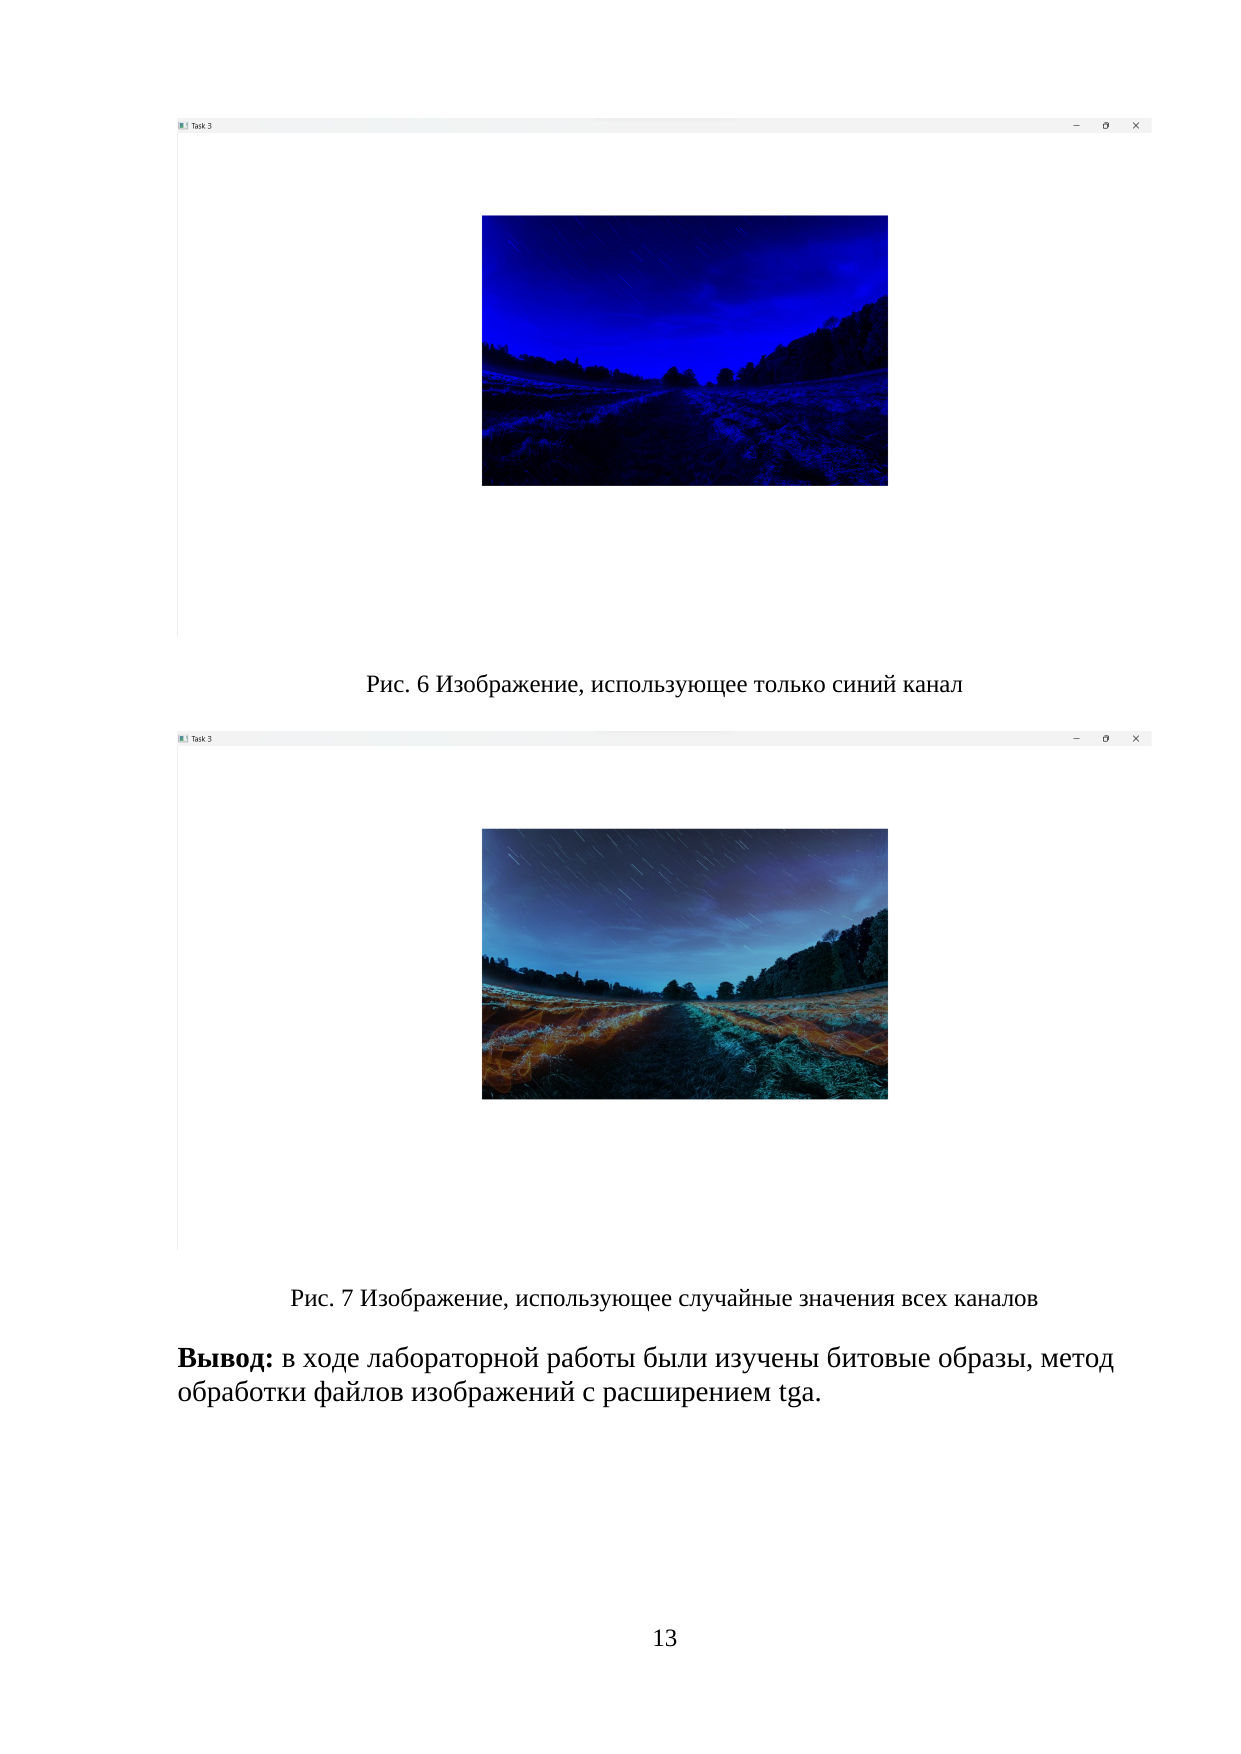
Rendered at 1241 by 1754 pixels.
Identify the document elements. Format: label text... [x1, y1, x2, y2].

picture [177, 118, 1152, 636]
text Вывод: в ходе лабораторной работы были изучены битовые образы, метод обработки файлов изображений с расширением tga. [177, 1340, 1152, 1407]
picture [177, 731, 1152, 1250]
text Рис. 6 Изображение, использующее только синий канал [177, 669, 1152, 698]
text Рис. 7 Изображение, использующее случайные значения всех каналов [177, 1283, 1152, 1312]
